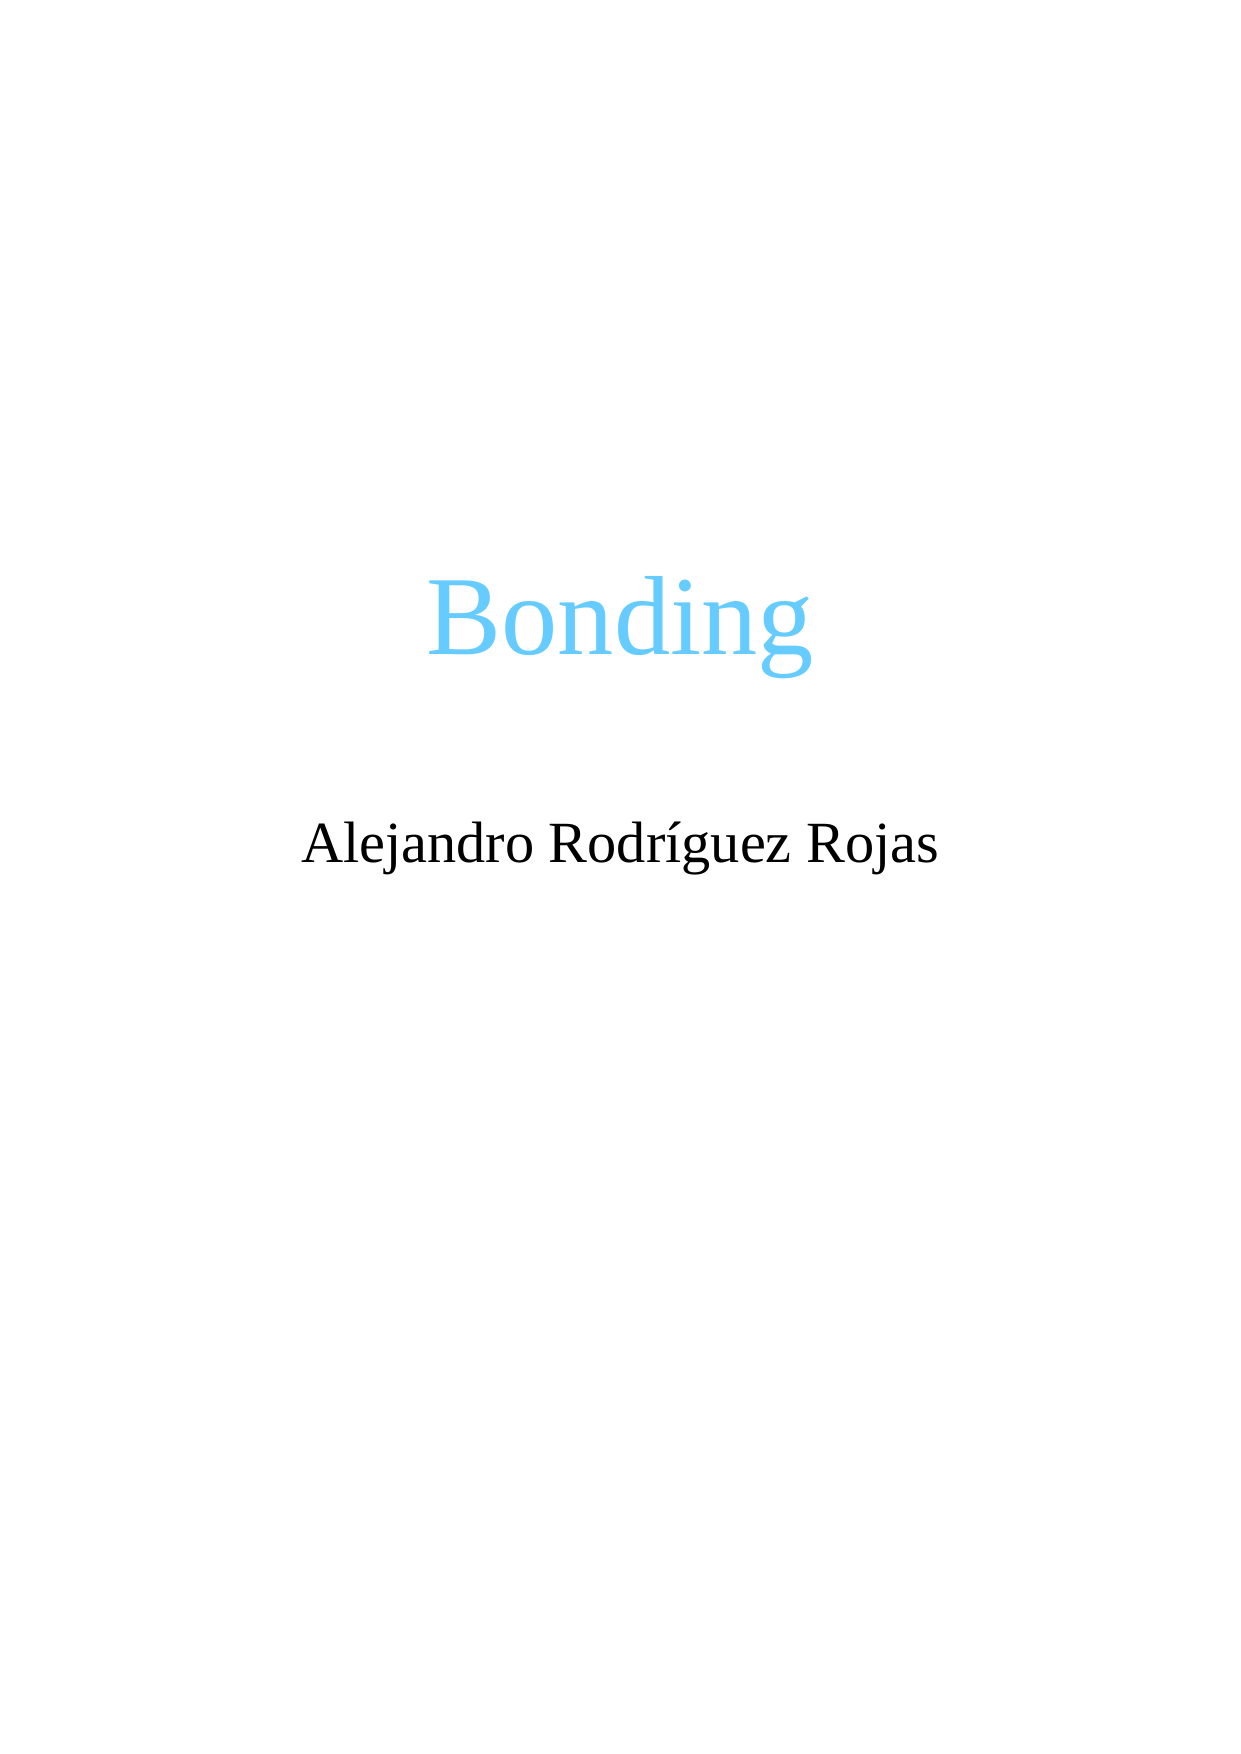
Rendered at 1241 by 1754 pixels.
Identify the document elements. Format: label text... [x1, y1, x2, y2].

text Bonding [118, 549, 1122, 679]
text Alejandro Rodríguez Rojas [118, 808, 1122, 875]
